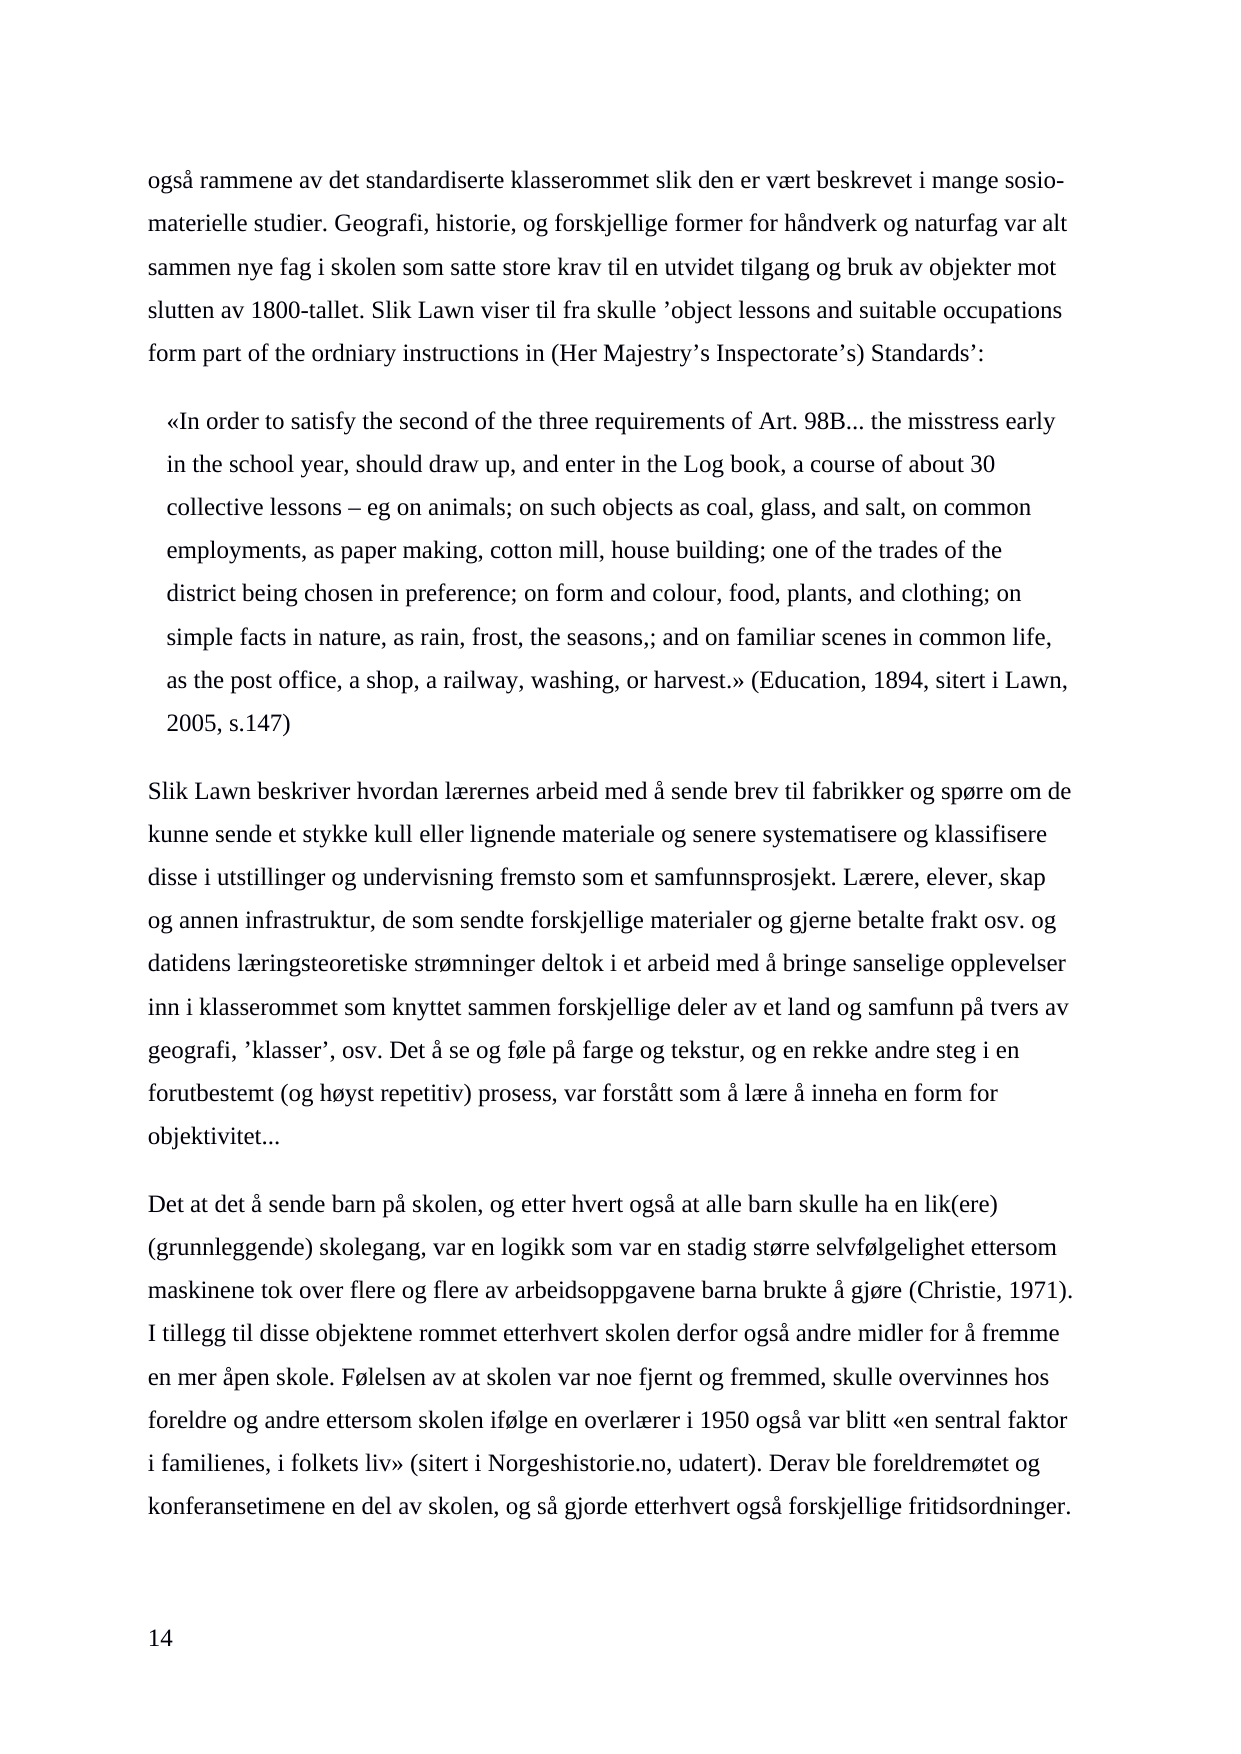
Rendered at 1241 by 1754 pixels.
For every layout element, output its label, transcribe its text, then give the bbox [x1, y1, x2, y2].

text også rammene av det standardiserte klasserommet slik den er vært beskrevet i mange sosio-materielle studier. Geografi, historie, og forskjellige former for håndverk og naturfag var alt sammen nye fag i skolen som satte store krav til en utvidet tilgang og bruk av objekter mot slutten av 1800-tallet. Slik Lawn viser til fra skulle ’object lessons and suitable occupations form part of the ordniary instructions in (Her Majestry’s Inspectorate’s) Standards’: [148, 165, 1092, 367]
text «In order to satisfy the second of the three requirements of Art. 98B... the misstress early in the school year, should draw up, and enter in the Log book, a course of about 30 collective lessons – eg on animals; on such objects as coal, glass, and salt, on common employments, as paper making, cotton mill, house building; one of the trades of the district being chosen in preference; on form and colour, food, plants, and clothing; on simple facts in nature, as rain, frost, the seasons,; and on familiar scenes in common life, as the post office, a shop, a railway, washing, or harvest.» (Education, 1894, sitert i Lawn, 2005, s.147) [166, 406, 1074, 737]
text Det at det å sende barn på skolen, og etter hvert også at alle barn skulle ha en lik(ere) (grunnleggende) skolegang, var en logikk som var en stadig større selvfølgelighet ettersom maskinene tok over flere og flere av arbeidsoppgavene barna brukte å gjøre (Christie, 1971). I tillegg til disse objektene rommet etterhvert skolen derfor også andre midler for å fremme en mer åpen skole. Følelsen av at skolen var noe fjernt og fremmed, skulle overvinnes hos foreldre og andre ettersom skolen ifølge en overlærer i 1950 også var blitt «en sentral faktor i familienes, i folkets liv» (sitert i Norgeshistorie.no, udatert). Derav ble foreldremøtet og konferansetimene en del av skolen, og så gjorde etterhvert også forskjellige fritidsordninger. [148, 1189, 1074, 1520]
text Slik Lawn beskriver hvordan lærernes arbeid med å sende brev til fabrikker og spørre om de kunne sende et stykke kull eller lignende materiale og senere systematisere og klassifisere disse i utstillinger og undervisning fremsto som et samfunnsprosjekt. Lærere, elever, skap og annen infrastruktur, de som sendte forskjellige materialer og gjerne betalte frakt osv. og datidens læringsteoretiske strømninger deltok i et arbeid med å bringe sanselige opplevelser inn i klasserommet som knyttet sammen forskjellige deler av et land og samfunn på tvers av geografi, ’klasser’, osv. Det å se og føle på farge og tekstur, og en rekke andre steg i en forutbestemt (og høyst repetitiv) prosess, var forstått som å lære å inneha en form for objektivitet... [148, 776, 1074, 1150]
